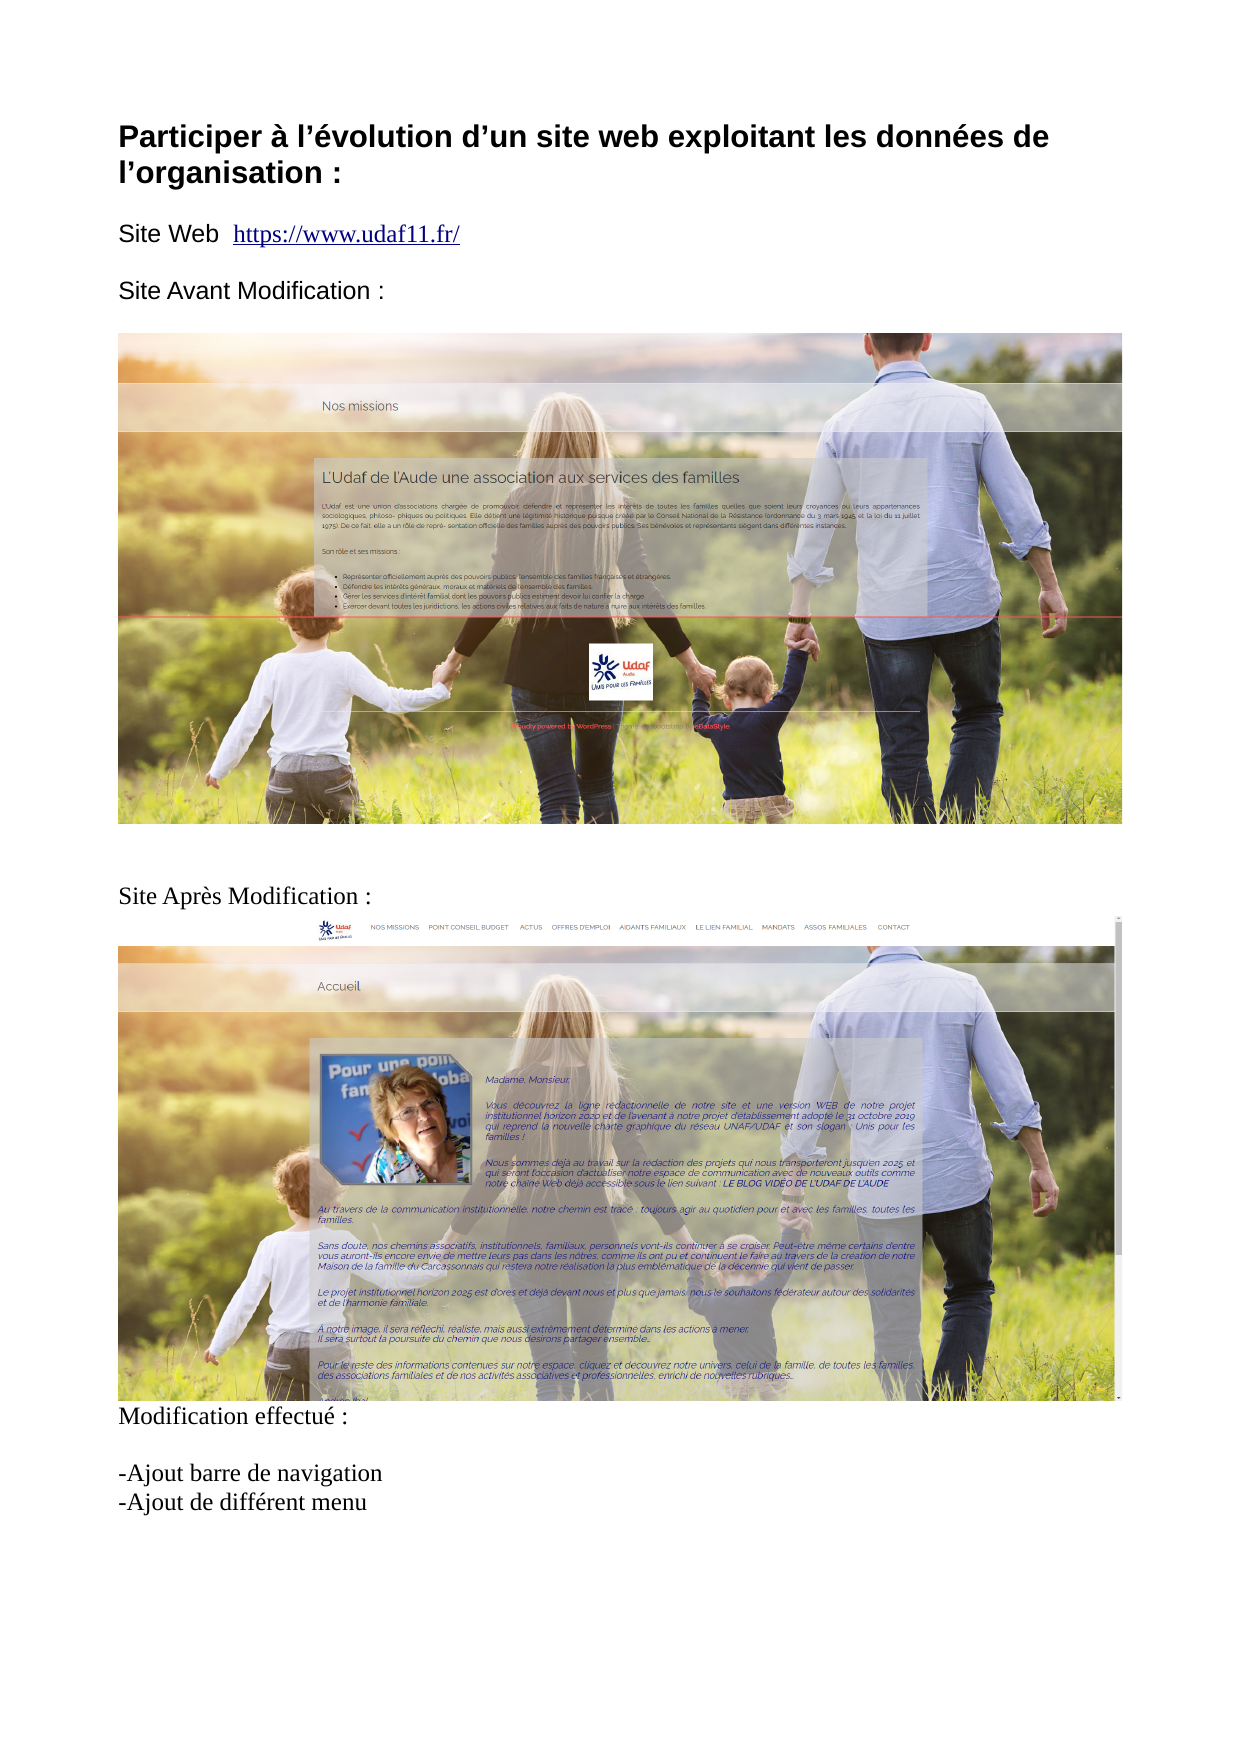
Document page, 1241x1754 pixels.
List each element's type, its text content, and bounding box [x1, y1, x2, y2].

text Participer à l’évolution d’un site web exploitant les données de l’organisation : [118, 118, 1122, 190]
text Site Après Modification : [118, 881, 1122, 910]
text -Ajout barre de navigation [118, 1458, 1122, 1487]
text [118, 910, 1122, 916]
picture [118, 916, 1123, 1401]
text -Ajout de différent menu [118, 1487, 1122, 1516]
picture [118, 333, 1123, 824]
text Site Avant Modification : [118, 276, 1122, 305]
text Modification effectué : [118, 1401, 1122, 1430]
text Site Web https://www.udaf11.fr/ [118, 219, 1122, 248]
